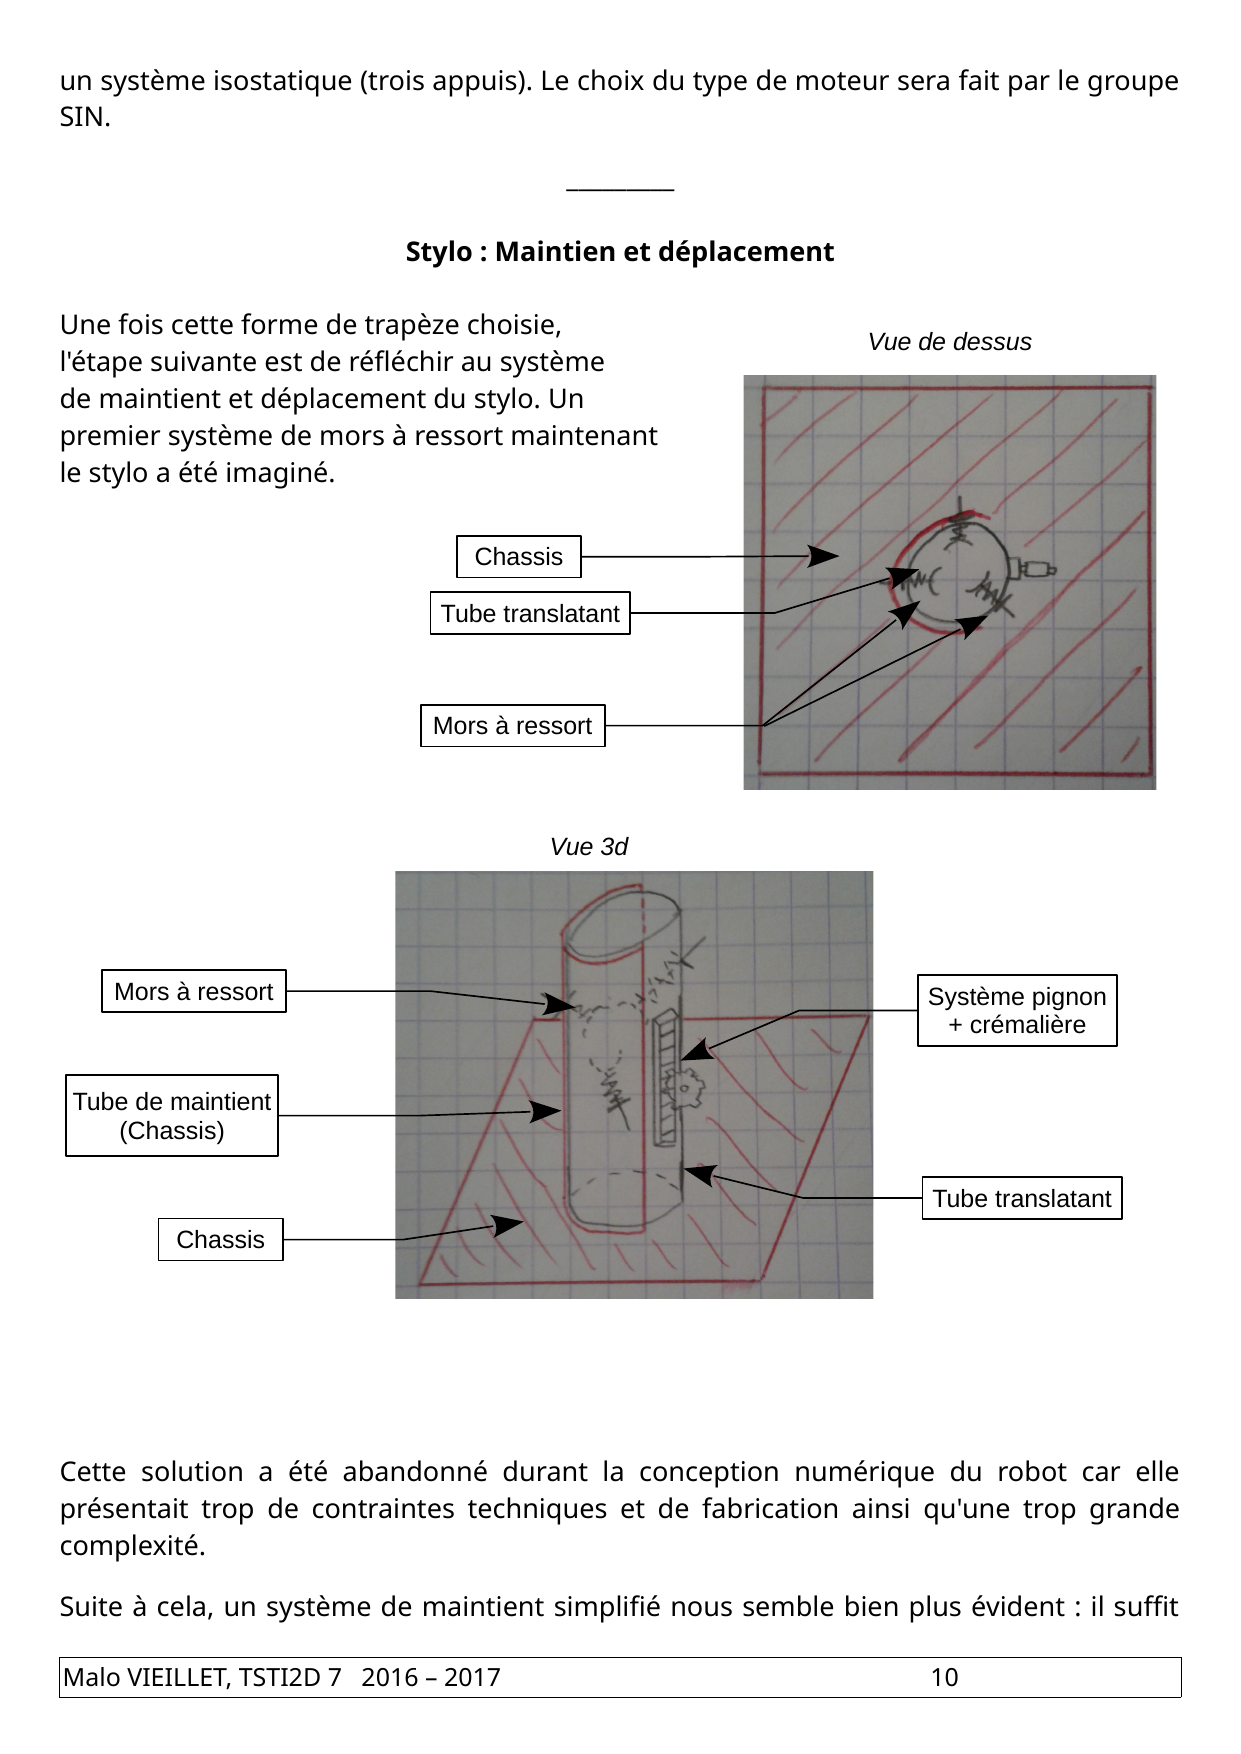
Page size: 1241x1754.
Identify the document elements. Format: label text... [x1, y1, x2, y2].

text [1154, 379, 1181, 416]
text le stylo a été imaginé. [59, 453, 746, 490]
text premier système de mors à ressort maintenant [59, 416, 746, 453]
text [1154, 416, 1181, 453]
text Stylo : Maintien et déplacement [59, 232, 1181, 269]
text un système isostatique (trois appuis). Le choix du type de moteur sera fait par le groupe SIN. [59, 61, 1181, 135]
text l'étape suivante est de réfléchir au système [59, 343, 1181, 379]
text Une fois cette forme de trapèze choisie, [59, 306, 1181, 343]
text Suite à cela, un système de maintient simplifié nous semble bien plus évident : il suffit [59, 1587, 1181, 1624]
picture [743, 484, 1157, 790]
text _________ [59, 158, 1181, 195]
text Cette solution a été abandonné durant la conception numérique du robot car elle présentait trop de contraintes techniques et de fabrication ainsi qu'une trop grande complexité. [59, 1453, 1181, 1563]
text [1154, 453, 1181, 490]
picture [395, 871, 874, 1155]
text de maintient et déplacement du stylo. Un [59, 379, 746, 416]
